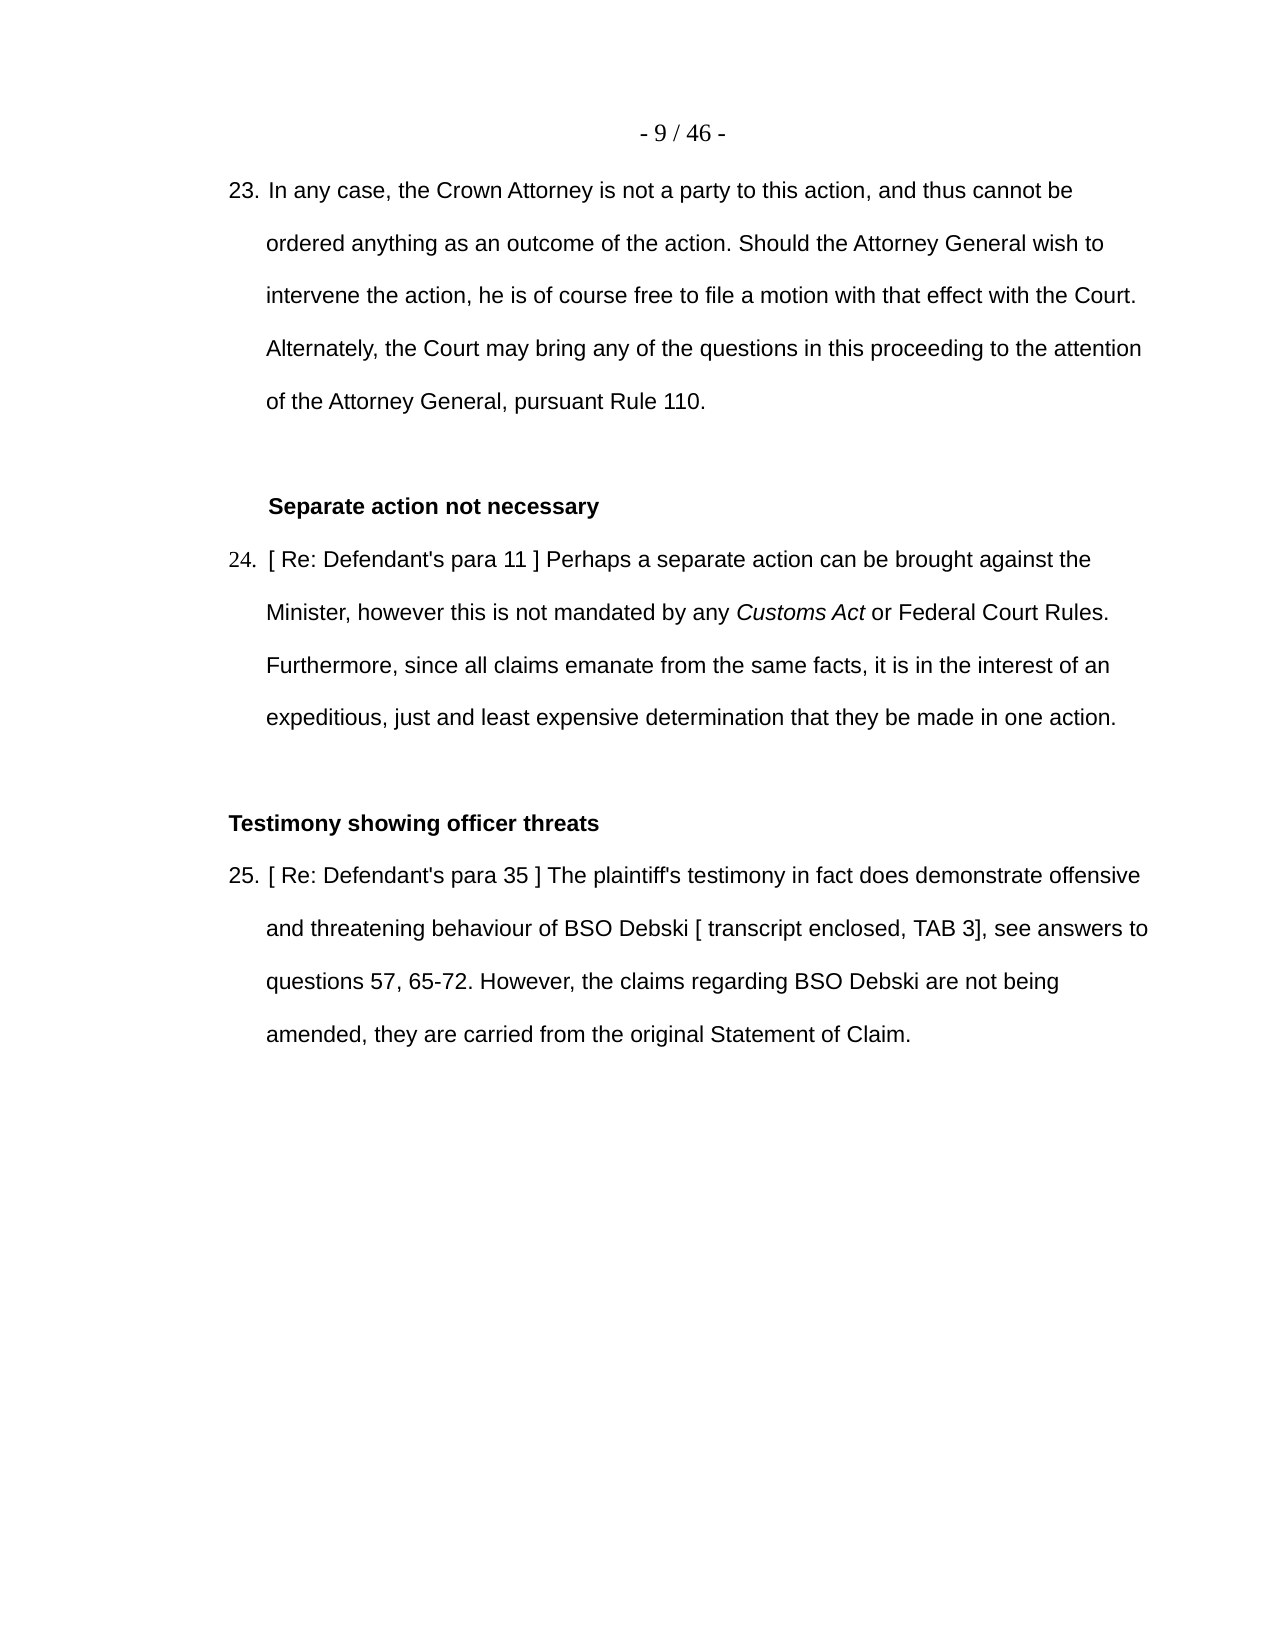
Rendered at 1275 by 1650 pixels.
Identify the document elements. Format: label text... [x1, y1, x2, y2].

subtitle [ Re: Defendant's para 11 ] Perhaps a separate action can be brought against the Minister, however this is not mandated by any Customs Act or Federal Court Rules. Furthermore, since all claims emanate from the same facts, it is in the interest of an expeditious, just and least expensive determination that they be made in one action. [228, 546, 1157, 731]
subtitle [ Re: Defendant's para 35 ] The plaintiff's testimony in fact does demonstrate offensive and threatening behaviour of BSO Debski [ transcript enclosed, TAB 3], see answers to questions 57, 65-72. However, the claims regarding BSO Debski are not being amended, they are carried from the original Statement of Claim. [228, 862, 1157, 1047]
subtitle Separate action not necessary [231, 493, 1157, 520]
subtitle Testimony showing officer threats [228, 810, 1157, 836]
subtitle In any case, the Crown Attorney is not a party to this action, and thus cannot be ordered anything as an outcome of the action. Should the Attorney General wish to intervene the action, he is of course free to file a motion with that effect with the Court. Alternately, the Court may bring any of the questions in this proceeding to the attention of the Attorney General, pursuant Rule 110. [228, 177, 1157, 414]
